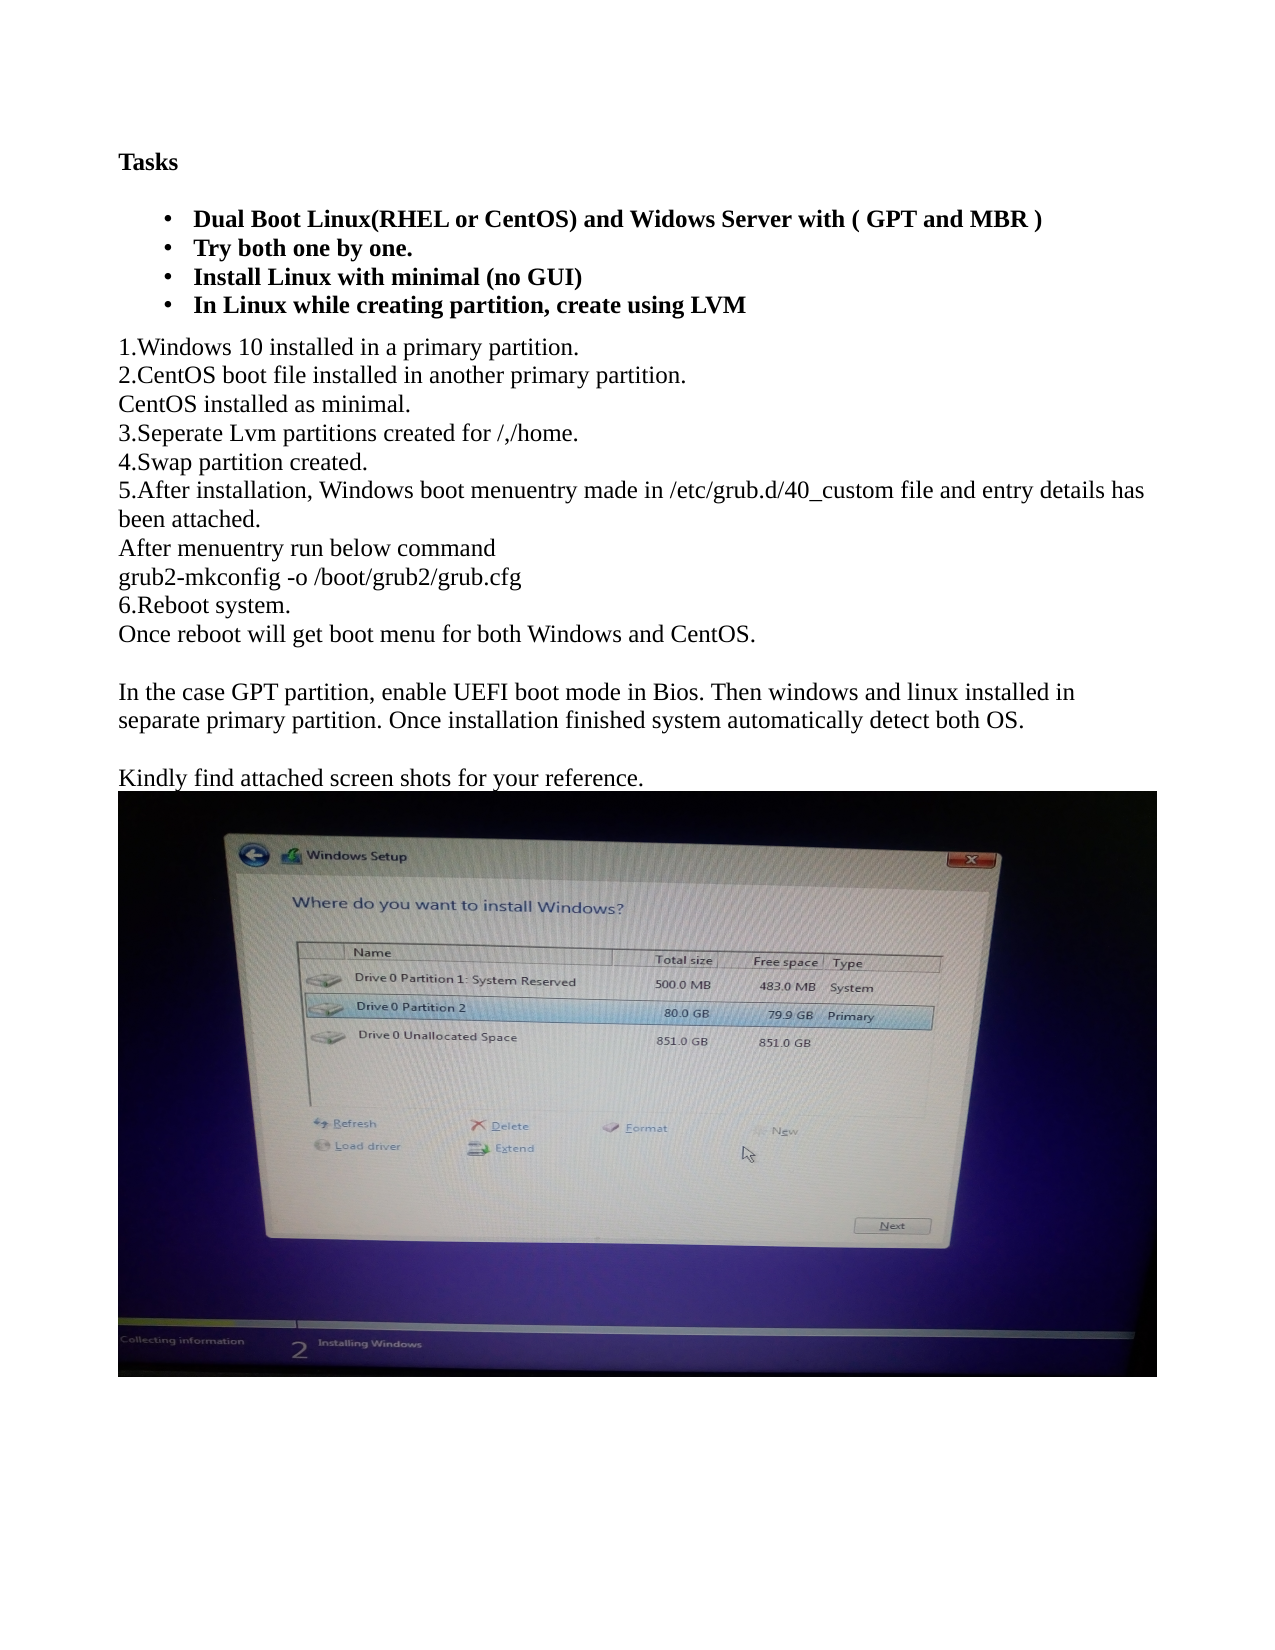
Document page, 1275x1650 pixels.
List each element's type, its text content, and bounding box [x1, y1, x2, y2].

text In the case GPT partition, enable UEFI boot mode in Bios. Then windows and linux installed in separate primary partition. Once installation finished system automatically detect both OS. [118, 677, 1157, 734]
text 3.Seperate Lvm partitions created for /,/home. [118, 418, 1157, 447]
picture [118, 791, 1157, 1377]
text After menuentry run below command [118, 533, 1157, 562]
list In Linux while creating partition, create using LVM [164, 291, 1157, 319]
text grub2-mkconfig -o /boot/grub2/grub.cfg [118, 562, 1157, 591]
list Dual Boot Linux(RHEL or CentOS) and Widows Server with ( GPT and MBR ) [164, 204, 1157, 233]
text 6.Reboot system. [118, 591, 1157, 619]
list Install Linux with minimal (no GUI) [164, 262, 1157, 291]
text 4.Swap partition created. [118, 447, 1157, 476]
text CentOS installed as minimal. [118, 389, 1157, 418]
list Try both one by one. [164, 233, 1157, 262]
text Tasks [118, 147, 1157, 176]
text 1.Windows 10 installed in a primary partition. [118, 332, 1157, 361]
text 5.After installation, Windows boot menuentry made in /etc/grub.d/40_custom file and entry details has been attached. [118, 476, 1157, 533]
text Kindly find attached screen shots for your reference. [118, 763, 1157, 791]
text Once reboot will get boot menu for both Windows and CentOS. [118, 619, 1157, 648]
text 2.CentOS boot file installed in another primary partition. [118, 361, 1157, 389]
